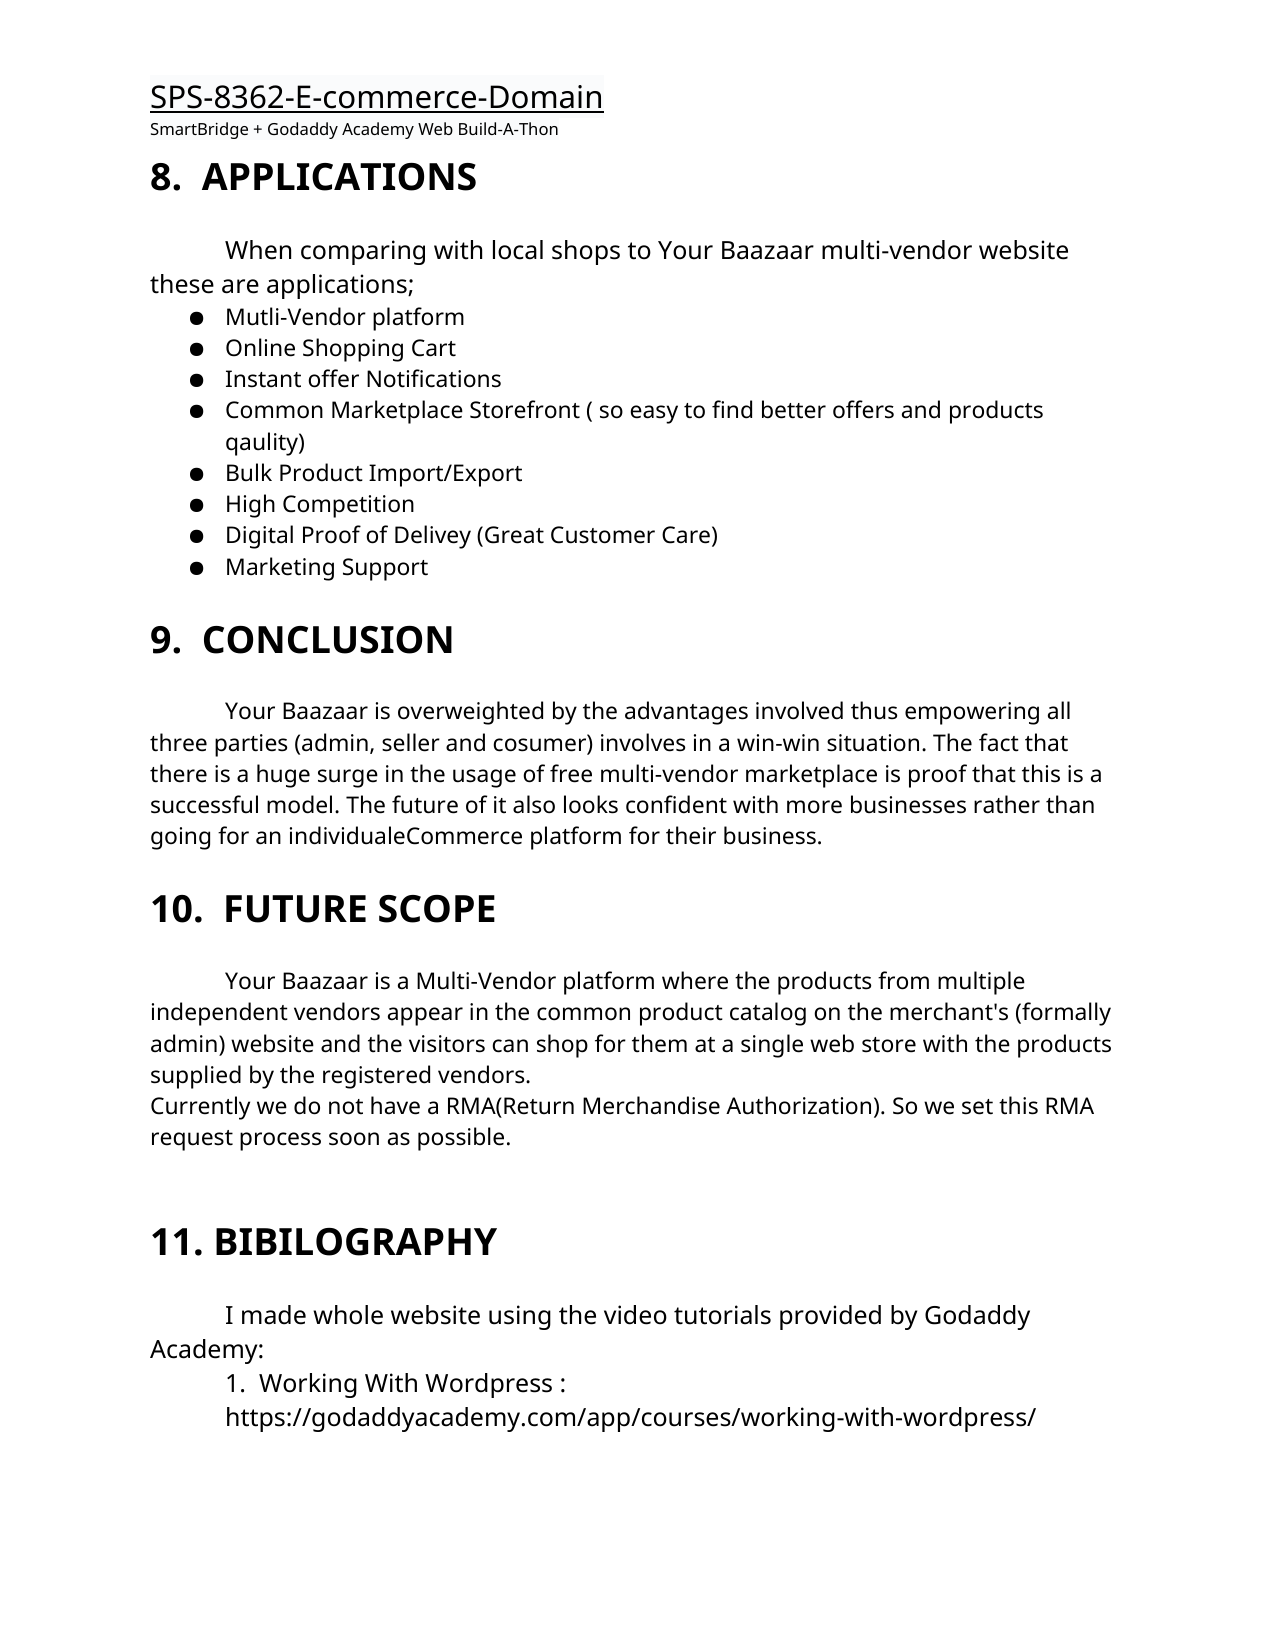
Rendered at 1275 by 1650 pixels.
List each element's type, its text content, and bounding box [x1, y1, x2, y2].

text Currently we do not have a RMA(Return Merchandise Authorization). So we set this RMA request process soon as possible. [150, 1090, 1125, 1152]
list Digital Proof of Delivey (Great Customer Care) [187, 519, 1125, 550]
list Online Shopping Cart [187, 332, 1125, 363]
list Common Marketplace Storefront ( so easy to find better offers and products qaulity) [187, 394, 1125, 457]
text When comparing with local shops to Your Baazaar multi-vendor website these are applications; [150, 232, 1125, 300]
text 11. BIBILOGRAPHY [150, 1215, 1125, 1266]
text 9. CONCLUSION [150, 613, 1125, 664]
list Marketing Support [187, 550, 1125, 582]
text Your Baazaar is a Multi-Vendor platform where the products from multiple independent vendors appear in the common product catalog on the merchant's (formally admin) website and the visitors can shop for them at a single web store with the products supplied by the registered vendors. [150, 965, 1125, 1090]
list Bulk Product Import/Export [187, 457, 1125, 488]
text I made whole website using the video tutorials provided by Godaddy Academy: [150, 1297, 1125, 1365]
text 8. APPLICATIONS [150, 150, 1125, 201]
list High Competition [187, 488, 1125, 519]
list Instant offer Notifications [187, 363, 1125, 394]
text 10. FUTURE SCOPE [150, 883, 1125, 934]
text 1. Working With Wordpress : https://godaddyacademy.com/app/courses/working-with-wordpress/ [150, 1365, 1125, 1433]
text Your Baazaar is overweighted by the advantages involved thus empowering all three parties (admin, seller and cosumer) involves in a win-win situation. The fact that there is a huge surge in the usage of free multi-vendor marketplace is proof that this is a successful model. The future of it also looks confident with more businesses rather than going for an individualeCommerce platform for their business. [150, 695, 1125, 851]
list Mutli-Vendor platform [187, 300, 1125, 332]
